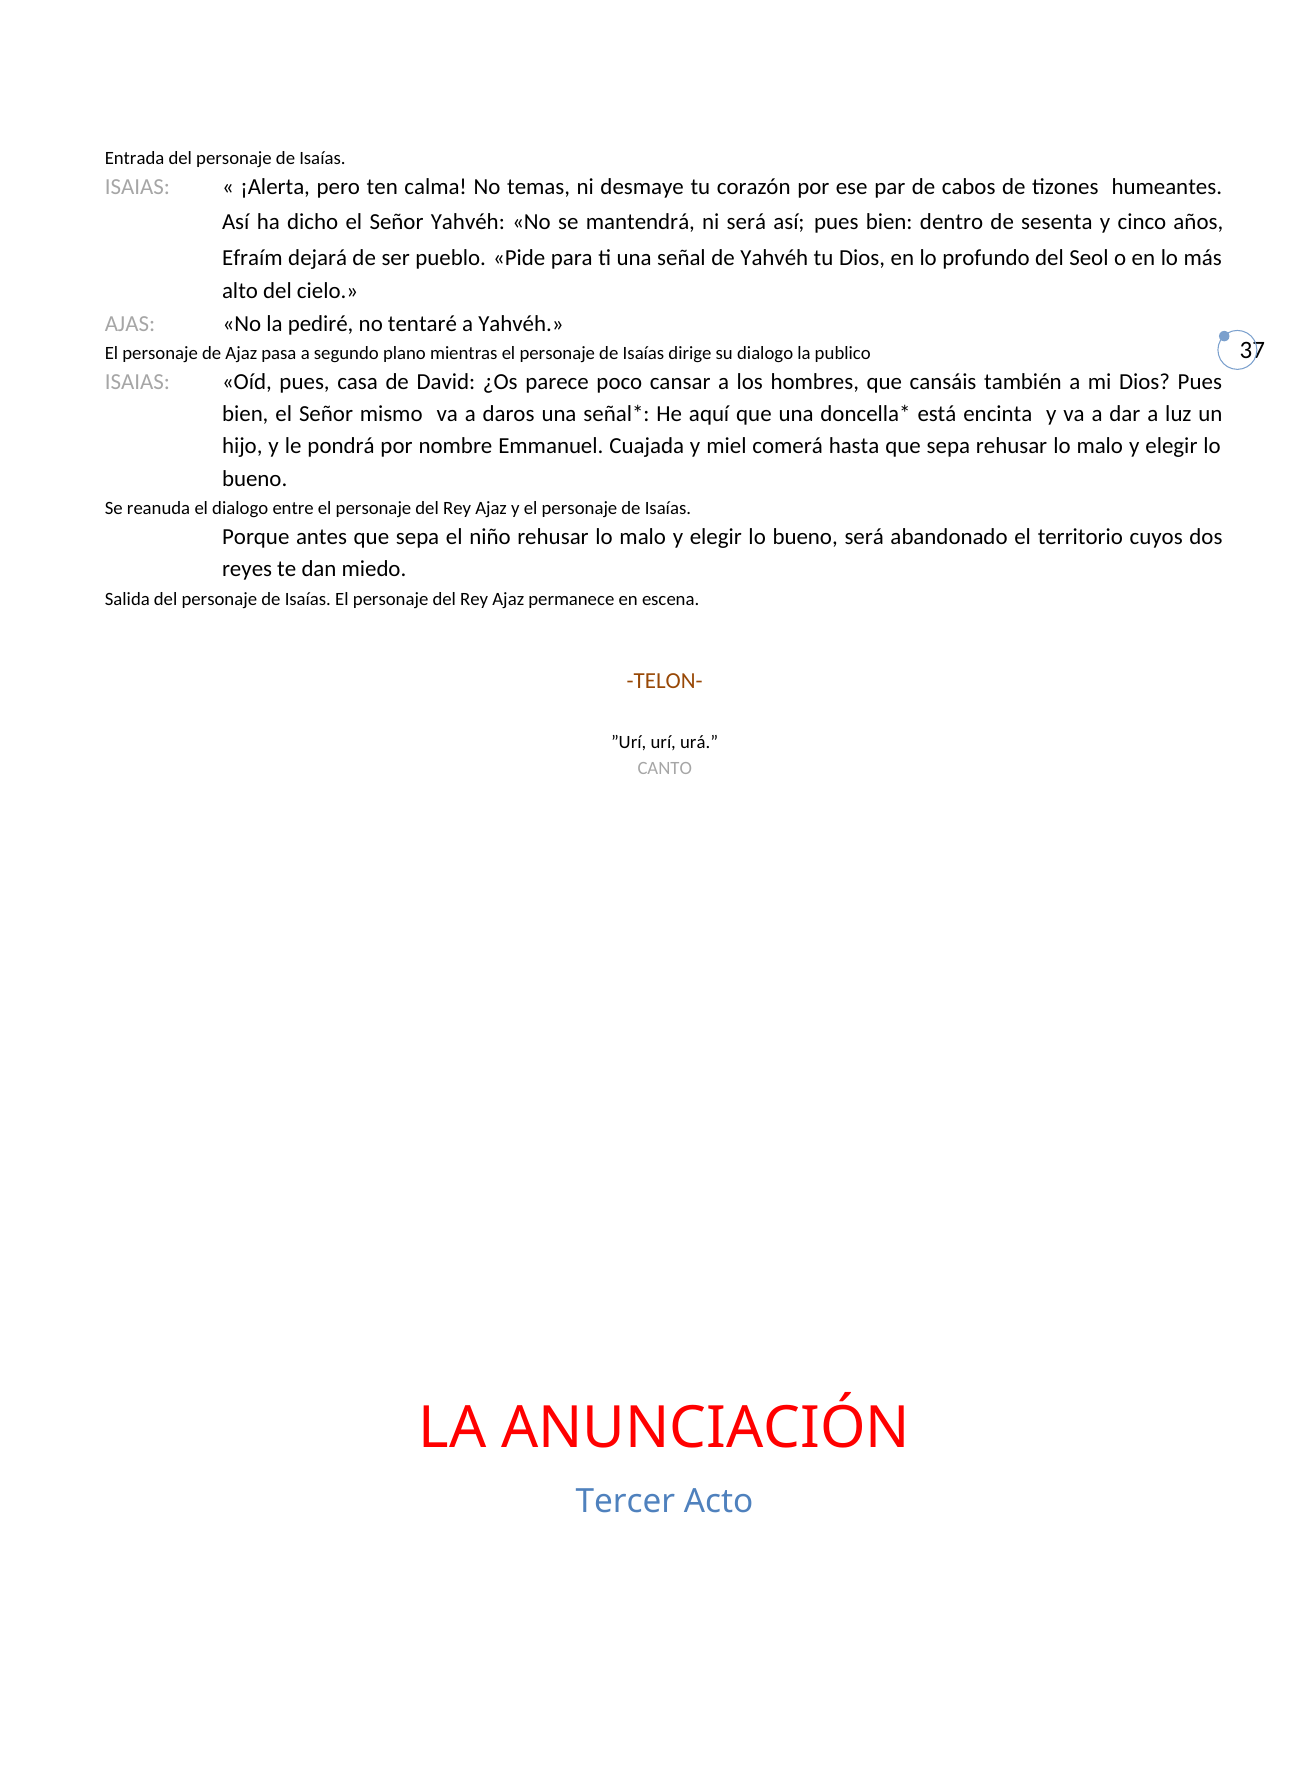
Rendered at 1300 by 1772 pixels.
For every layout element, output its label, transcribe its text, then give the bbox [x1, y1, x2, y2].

text Salida del personaje de Isaías. El personaje del Rey Ajaz permanece en escena. [104, 587, 1224, 610]
text ISAIAS: «Oíd, pues, casa de David: ¿Os parece poco cansar a los hombres, que cansáis también a mi Dios? Pues bien, el Señor mismo va a daros una señal*: He aquí que una doncella* está encinta y va a dar a luz un hijo, y le pondrá por nombre Emmanuel. Cuajada y miel comerá hasta que sepa rehusar lo malo y elegir lo bueno. [104, 367, 1224, 492]
text Porque antes que sepa el niño rehusar lo malo y elegir lo bueno, será abandonado el territorio cuyos dos reyes te dan miedo. [222, 522, 1224, 583]
text Entrada del personaje de Isaías. [104, 146, 1224, 169]
text ”Urí, urí, urá.” [104, 730, 1224, 753]
text El personaje de Ajaz pasa a segundo plano mientras el personaje de Isaías dirige su dialogo la publico [104, 341, 1222, 364]
text ISAIAS: « ¡Alerta, pero ten calma! No temas, ni desmaye tu corazón por ese par de cabos de tizones humeantes. Así ha dicho el Señor Yahvéh: «No se mantendrá, ni será así; pues bien: dentro de sesenta y cinco años, Efraím dejará de ser pueblo. «Pide para ti una señal de Yahvéh tu Dios, en lo profundo del Seol o en lo más alto del cielo.» [104, 172, 1224, 304]
text Tercer Acto [104, 1477, 1224, 1522]
text AJAS: «No la pediré, no tentaré a Yahvéh.» [104, 309, 1224, 337]
text LA ANUNCIACIÓN [104, 1386, 1224, 1465]
text -TELON- [104, 666, 1224, 694]
text CANTO [104, 757, 1224, 779]
text Se reanuda el dialogo entre el personaje del Rey Ajaz y el personaje de Isaías. [104, 496, 1224, 519]
